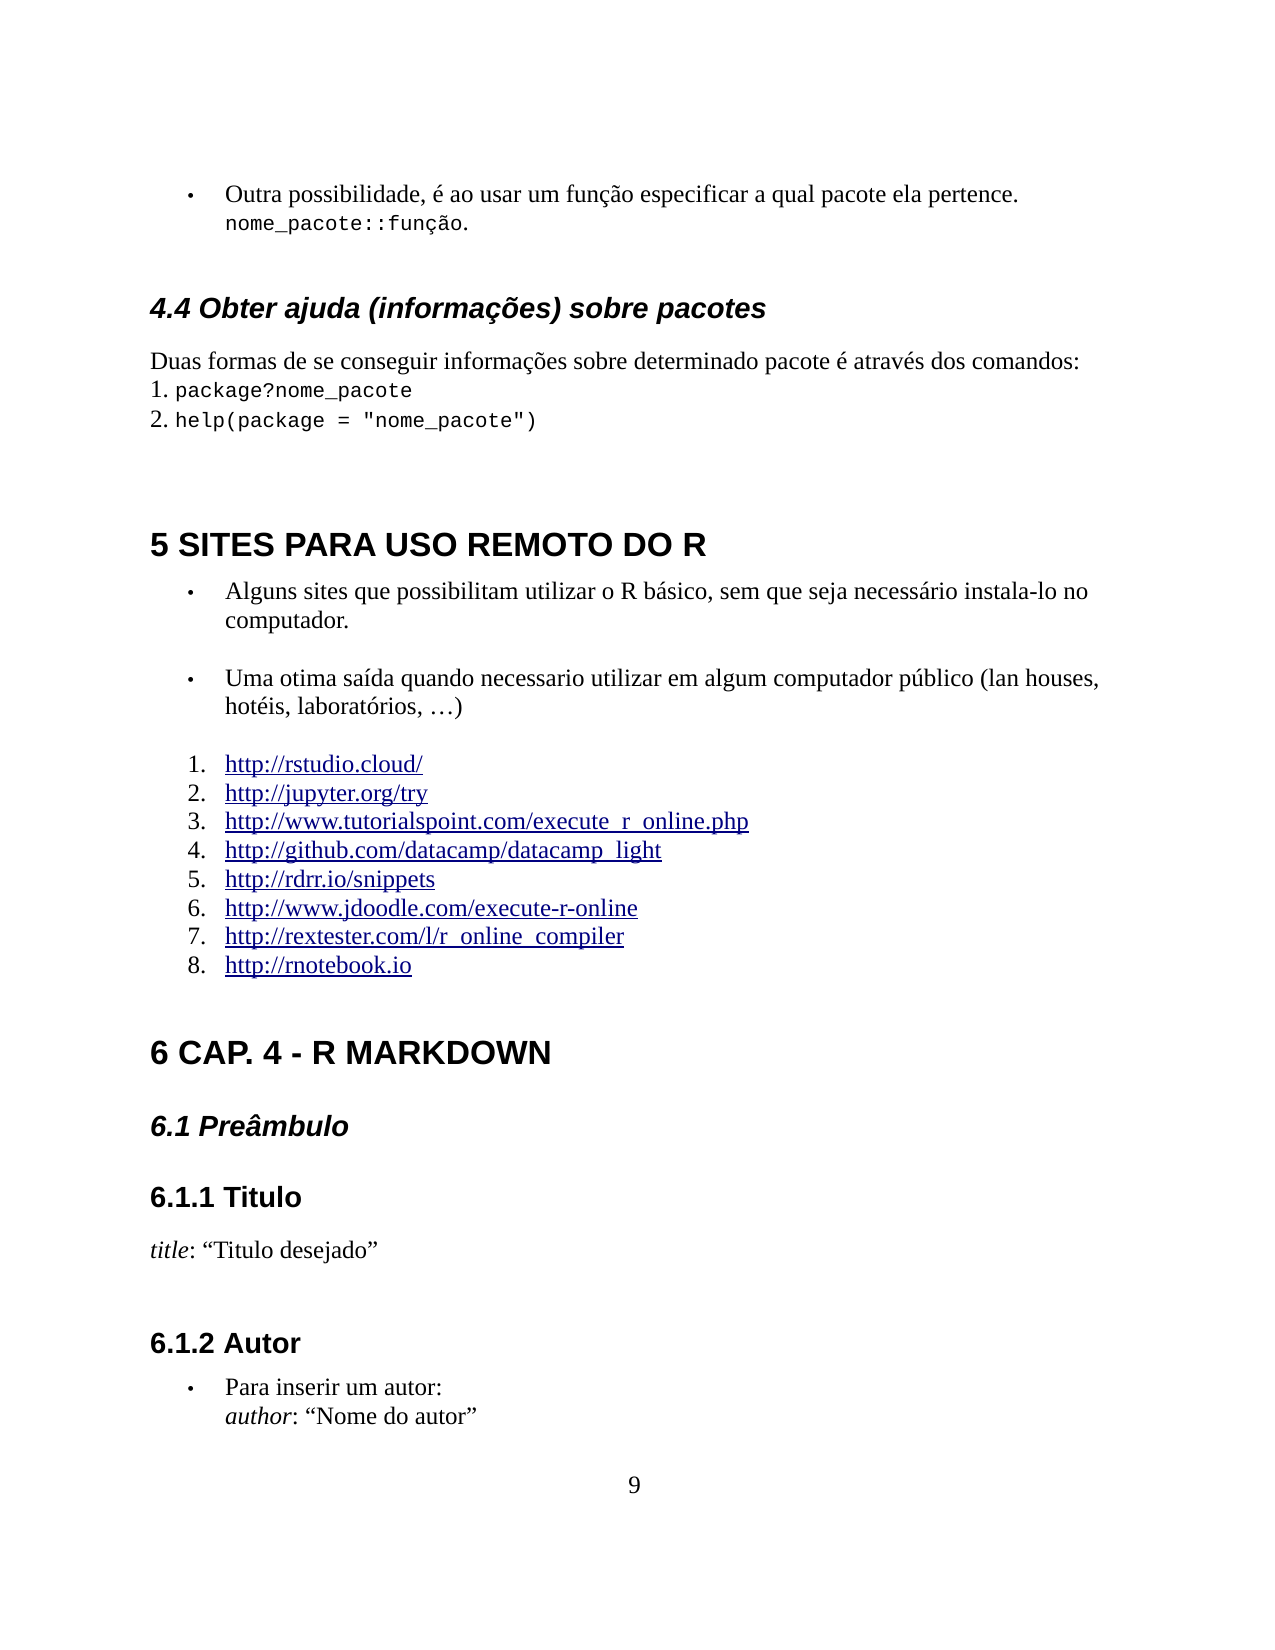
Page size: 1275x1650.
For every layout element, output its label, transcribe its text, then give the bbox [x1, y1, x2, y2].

list Alguns sites que possibilitam utilizar o R básico, sem que seja necessário instala-lo no computador. [187, 576, 1125, 663]
list http://rextester.com/l/r_online_compiler [187, 921, 1125, 950]
subtitle 6.1.2 Autor [150, 1326, 1125, 1360]
list http://www.jdoodle.com/execute-r-online [187, 893, 1125, 921]
list Outra possibilidade, é ao usar um função especificar a qual pacote ela pertence. nome_pacote::função. [187, 179, 1125, 266]
subtitle 6 CAP. 4 - R MARKDOWN [150, 1033, 1125, 1071]
subtitle 6.1 Preâmbulo [150, 1109, 1125, 1142]
subtitle 6.1.1 Titulo [150, 1180, 1125, 1213]
list http://rnotebook.io [187, 950, 1125, 979]
subtitle 4.4 Obter ajuda (informações) sobre pacotes [150, 291, 1125, 324]
list Para inserir um autor: author: “Nome do autor” [187, 1372, 1125, 1430]
list http://jupyter.org/try [187, 778, 1125, 806]
list http://www.tutorialspoint.com/execute_r_online.php [187, 806, 1125, 835]
list http://github.com/datacamp/datacamp_light [187, 835, 1125, 864]
list [187, 150, 1125, 179]
text title: “Titulo desejado” [150, 1235, 1125, 1292]
list Uma otima saída quando necessario utilizar em algum computador público (lan houses, hotéis, laboratórios, …) [187, 663, 1125, 749]
text Duas formas de se conseguir informações sobre determinado pacote é através dos comandos: 1. package?nome_pacote 2. help(package = "nome_pacote") [150, 346, 1125, 462]
list http://rstudio.cloud/ [187, 749, 1125, 778]
list http://rdrr.io/snippets [187, 864, 1125, 893]
subtitle 5 SITES PARA USO REMOTO DO R [150, 525, 1125, 564]
